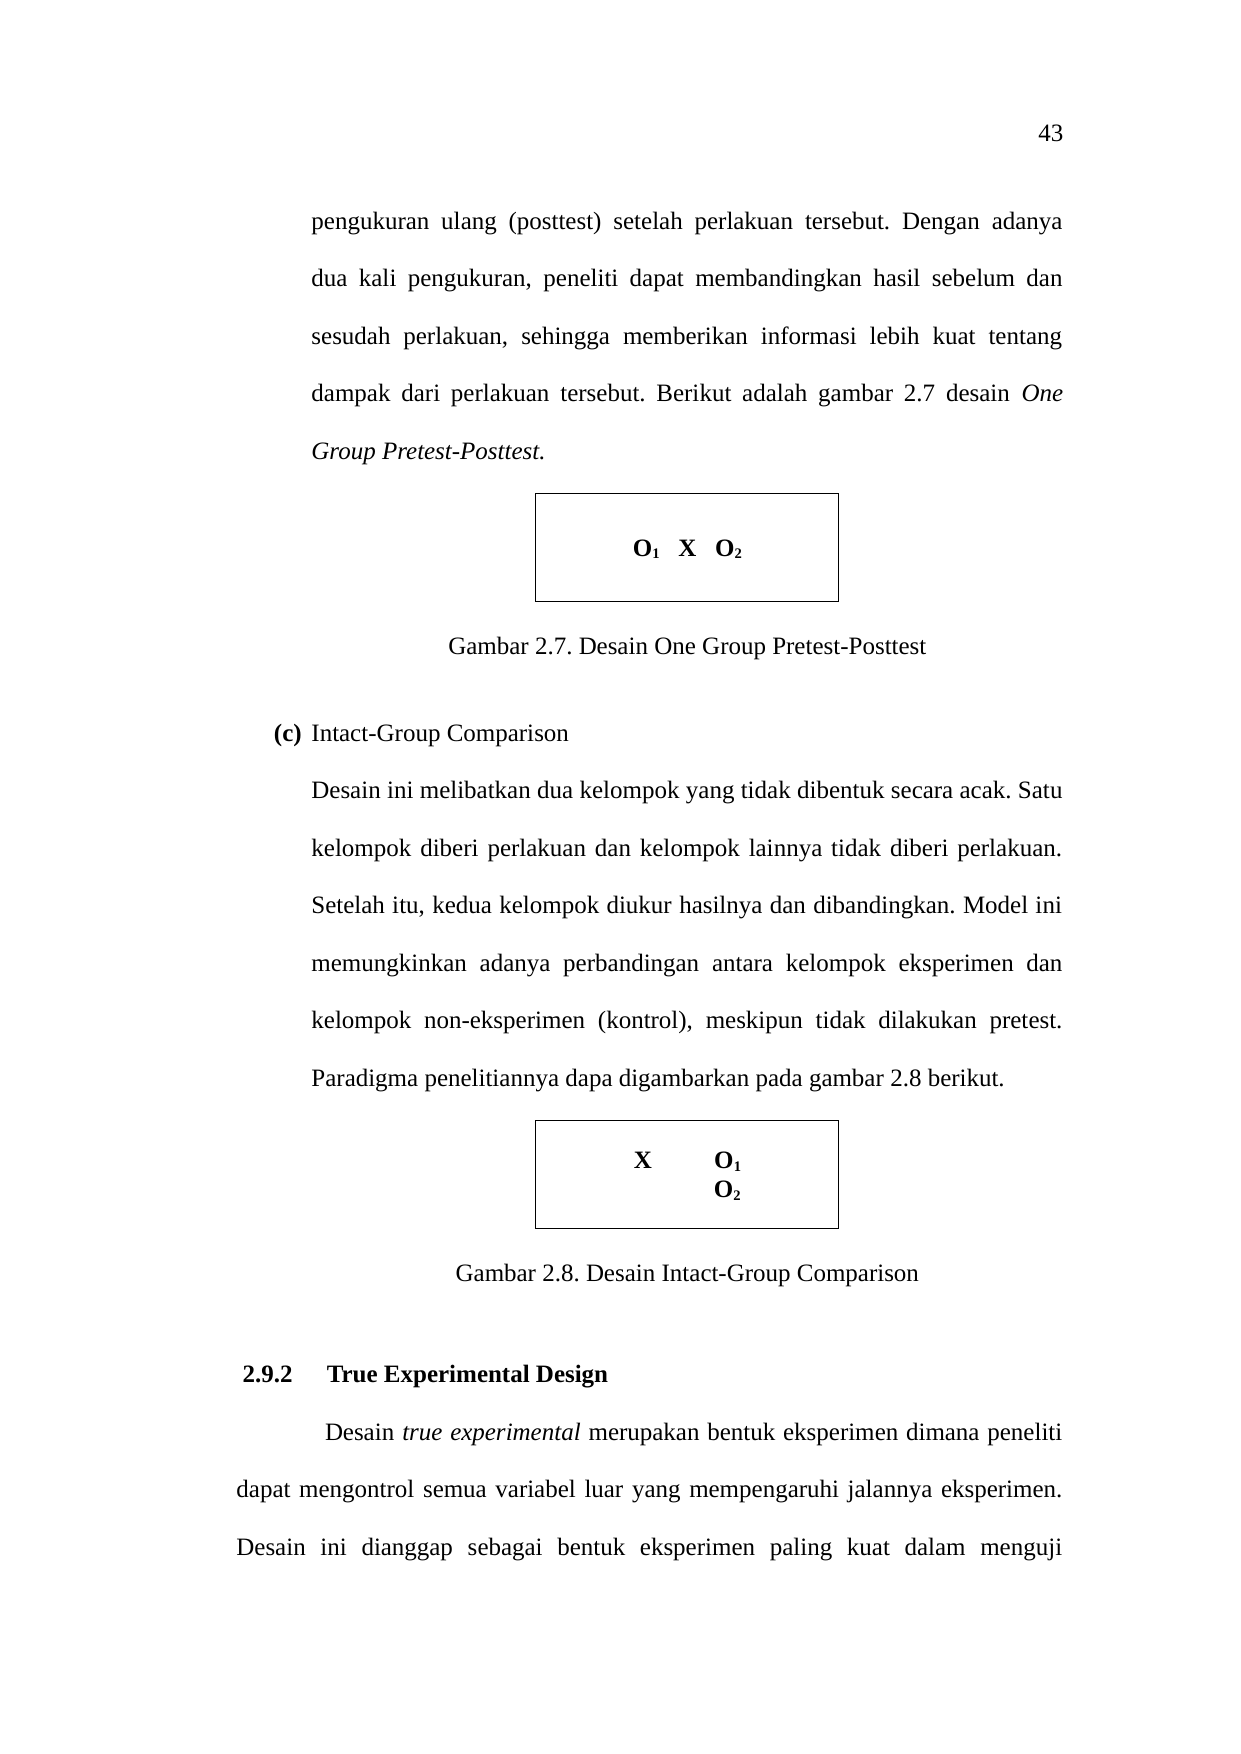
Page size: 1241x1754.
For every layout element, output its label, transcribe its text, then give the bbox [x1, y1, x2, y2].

list pengukuran ulang (posttest) setelah perlakuan tersebut. Dengan adanya dua kali pengukuran, peneliti dapat membandingkan hasil sebelum dan sesudah perlakuan, sehingga memberikan informasi lebih kuat tentang dampak dari perlakuan tersebut. Berikut adalah gambar 2.7 desain One Group Pretest-Posttest. [274, 206, 1063, 465]
text Desain true experimental merupakan bentuk eksperimen dimana peneliti dapat mengontrol semua variabel luar yang mempengaruhi jalannya eksperimen. Desain ini dianggap sebagai bentuk eksperimen paling kuat dalam menguji [236, 1417, 1063, 1561]
list O1 X O2 [544, 533, 830, 562]
list Desain ini melibatkan dua kelompok yang tidak dibentuk secara acak. Satu kelompok diberi perlakuan dan kelompok lainnya tidak diberi perlakuan. Setelah itu, kedua kelompok diukur hasilnya dan dibandingkan. Model ini memungkinkan adanya perbandingan antara kelompok eksperimen dan kelompok non-eksperimen (kontrol), meskipun tidak dilakukan pretest. Paradigma penelitiannya dapa digambarkan pada gambar 2.8 berikut. [274, 775, 1063, 1092]
subtitle True Experimental Design [236, 1359, 1063, 1388]
list Intact-Group Comparison [274, 718, 1063, 747]
list O2 [544, 1174, 830, 1203]
list X O1 [544, 1146, 830, 1174]
list Gambar 2.8. Desain Intact-Group Comparison [432, 1150, 942, 1287]
list Gambar 2.7. Desain One Group Pretest-Posttest [432, 523, 942, 660]
